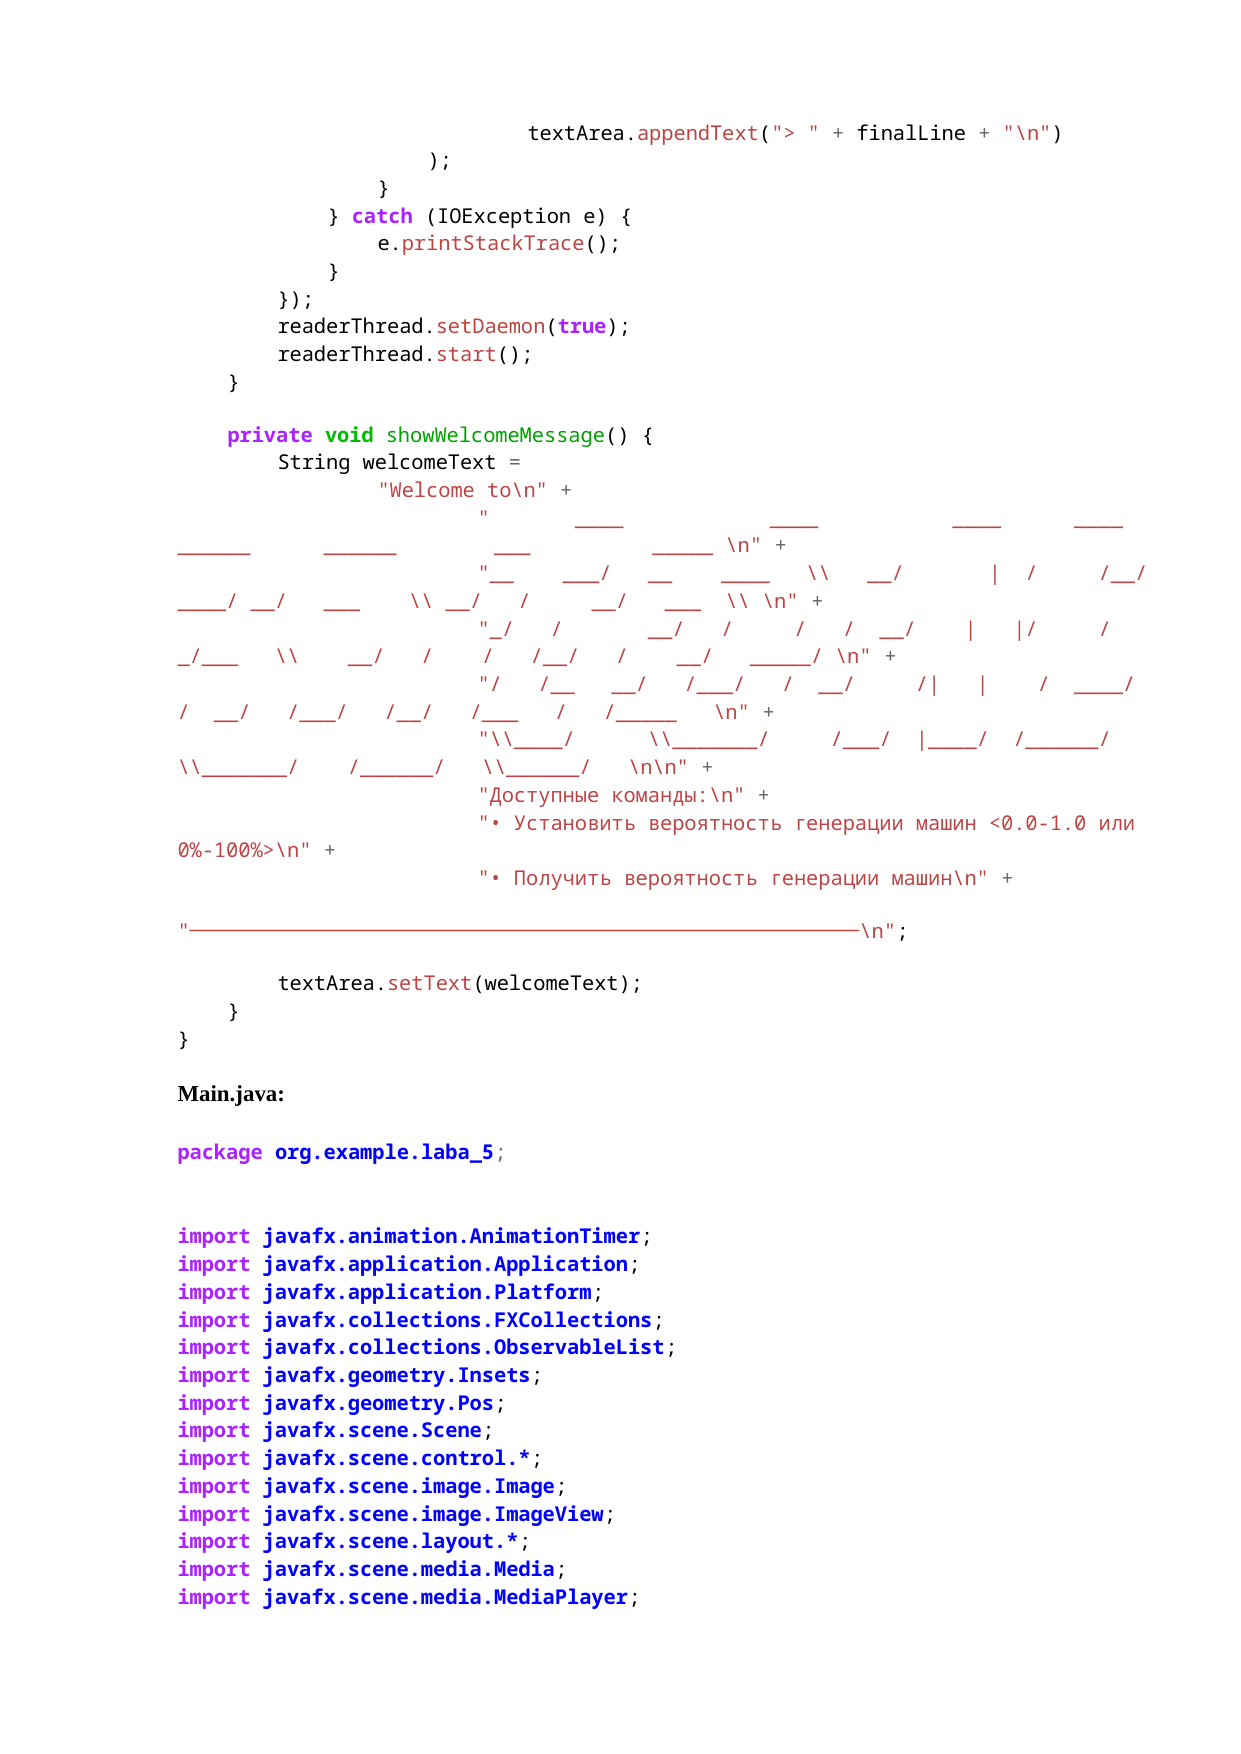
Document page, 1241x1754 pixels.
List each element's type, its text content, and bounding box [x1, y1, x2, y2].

text ); [177, 146, 1152, 173]
text readerThread.start(); [177, 340, 1152, 367]
text import javafx.application.Application; [177, 1250, 1152, 1277]
text import javafx.scene.media.MediaPlayer; [177, 1582, 1152, 1610]
text import javafx.geometry.Pos; [177, 1388, 1152, 1416]
text package org.example.laba_5; [177, 1138, 1152, 1165]
text String welcomeText = [177, 448, 1152, 476]
text }); [177, 284, 1152, 312]
text import javafx.scene.image.Image; [177, 1471, 1152, 1499]
text readerThread.setDaemon(true); [177, 312, 1152, 340]
text import javafx.scene.media.Media; [177, 1554, 1152, 1582]
text "• Получить вероятность генерации машин\n" + [177, 863, 1152, 891]
text "\\____/ \\_______/ /___/ |____/ /______/ \\_______/ /______/ \\______/ \n\n" + [177, 725, 1152, 780]
text " ____ ____ ____ ____ ______ ______ ___ _____ \n" + [177, 503, 1152, 559]
text "• Установить вероятность генерации машин <0.0-1.0 или 0%-100%>\n" + [177, 808, 1152, 863]
text private void showWelcomeMessage() { [177, 420, 1152, 448]
text "Welcome to\n" + [177, 476, 1152, 503]
text } [177, 997, 1152, 1024]
text import javafx.scene.image.ImageView; [177, 1499, 1152, 1527]
text "───────────────────────────────────────────────────────\n"; [177, 891, 1152, 944]
text textArea.appendText("> " + finalLine + "\n") [177, 118, 1152, 146]
text "/ /__ __/ /___/ / __/ /| | / ____/ / __/ /___/ /__/ /___ / /_____ \n" + [177, 669, 1152, 725]
text import javafx.scene.Scene; [177, 1416, 1152, 1444]
text import javafx.collections.ObservableList; [177, 1333, 1152, 1361]
text e.printStackTrace(); [177, 229, 1152, 257]
text Main.java: [177, 1080, 1152, 1106]
text } [177, 1024, 1152, 1052]
text } catch (IOException e) { [177, 201, 1152, 229]
text import javafx.geometry.Insets; [177, 1361, 1152, 1388]
text import javafx.scene.control.*; [177, 1444, 1152, 1471]
text "__ ___/ __ ____ \\ __/ | / /__/ ____/ __/ ___ \\ __/ / __/ ___ \\ \n" + [177, 559, 1152, 614]
text import javafx.application.Platform; [177, 1277, 1152, 1305]
text import javafx.animation.AnimationTimer; [177, 1222, 1152, 1250]
text } [177, 367, 1152, 395]
text textArea.setText(welcomeText); [177, 969, 1152, 997]
text } [177, 173, 1152, 201]
text "_/ / __/ / / / __/ | |/ / _/___ \\ __/ / / /__/ / __/ _____/ \n" + [177, 614, 1152, 669]
text } [177, 257, 1152, 284]
text "Доступные команды:\n" + [177, 780, 1152, 808]
text import javafx.collections.FXCollections; [177, 1305, 1152, 1333]
text import javafx.scene.layout.*; [177, 1527, 1152, 1554]
